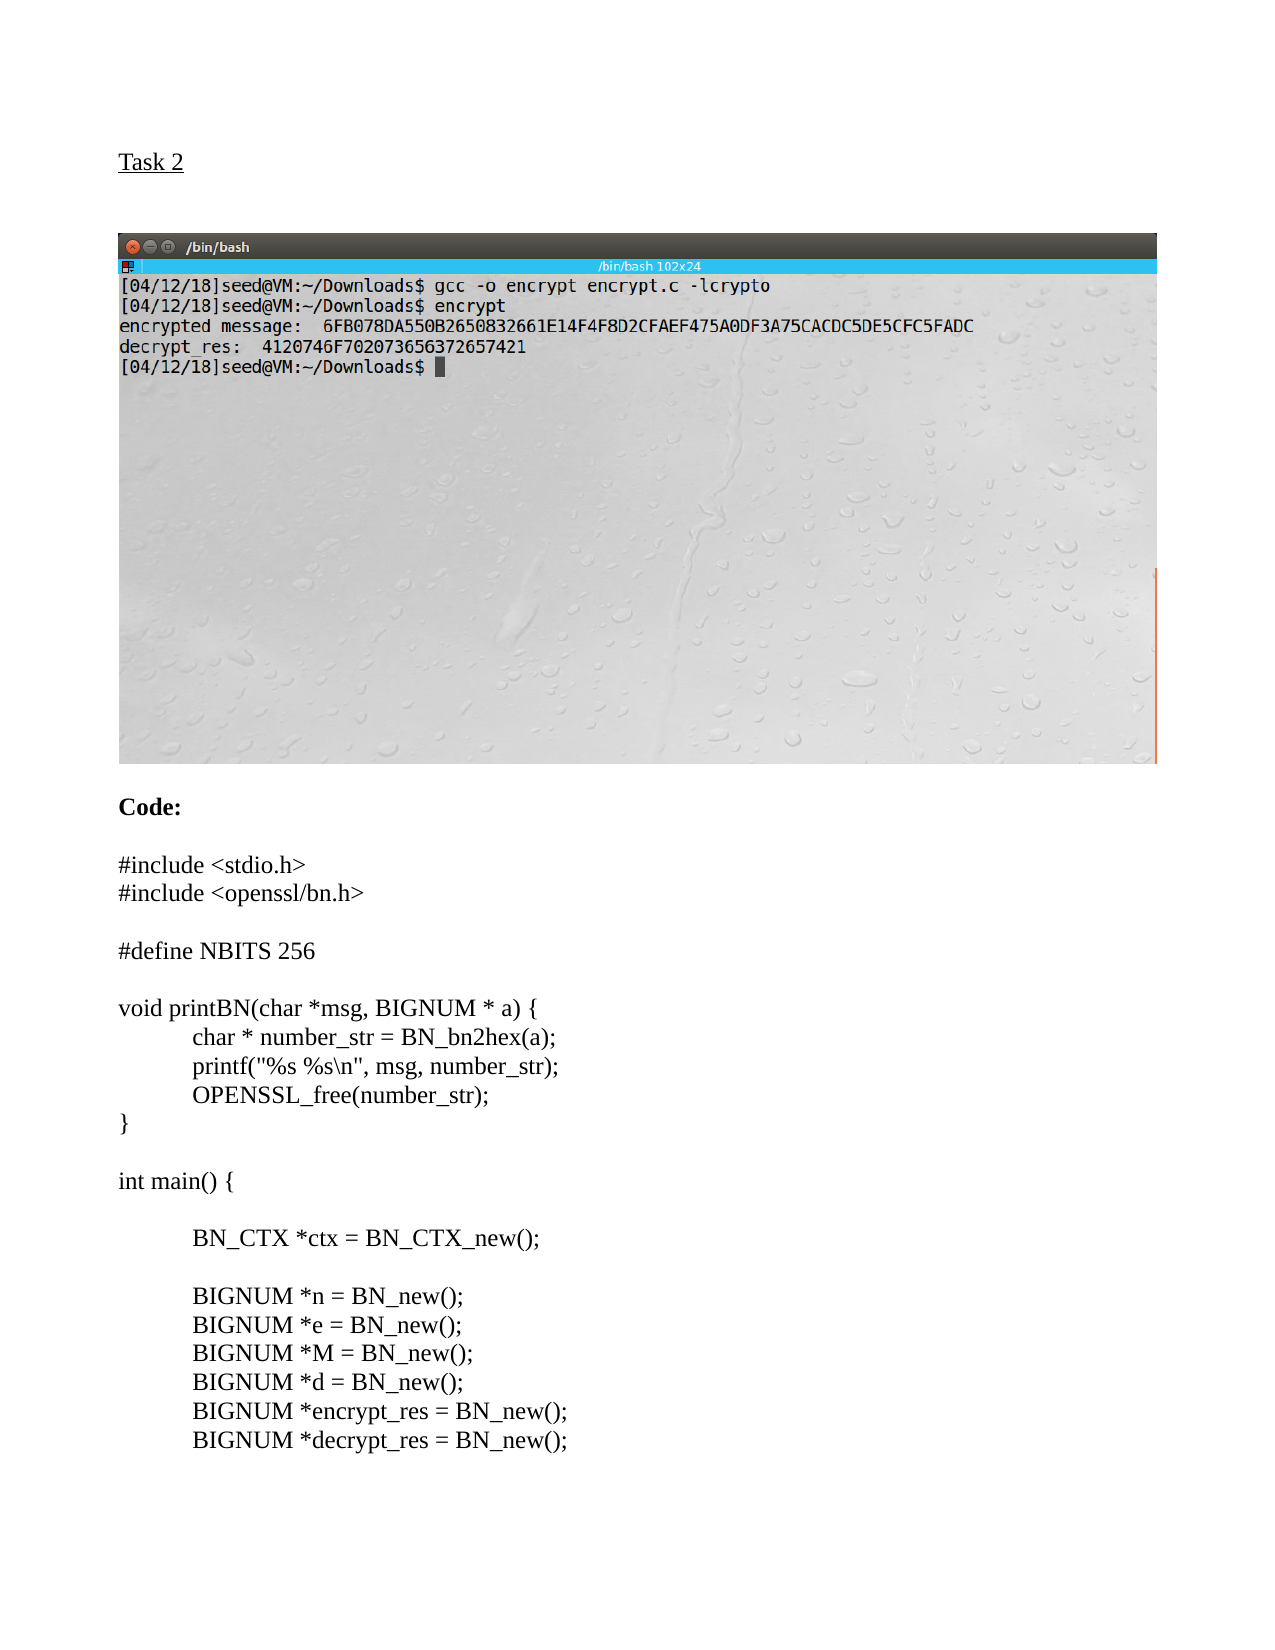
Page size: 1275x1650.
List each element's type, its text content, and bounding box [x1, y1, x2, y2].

text Code: [118, 792, 1157, 821]
text BIGNUM *e = BN_new(); [118, 1310, 1157, 1338]
text BIGNUM *n = BN_new(); [118, 1281, 1157, 1310]
text BIGNUM *d = BN_new(); [118, 1367, 1157, 1396]
text BIGNUM *M = BN_new(); [118, 1338, 1157, 1367]
text void printBN(char *msg, BIGNUM * a) { [118, 993, 1157, 1022]
text #include <stdio.h> [118, 850, 1157, 878]
text int main() { [118, 1166, 1157, 1195]
text } [118, 1108, 1157, 1137]
text #define NBITS 256 [118, 936, 1157, 965]
text Task 2 [118, 147, 1157, 176]
picture [118, 233, 1157, 764]
text char * number_str = BN_bn2hex(a); [118, 1022, 1157, 1051]
text BN_CTX *ctx = BN_CTX_new(); [118, 1223, 1157, 1252]
text OPENSSL_free(number_str); [118, 1080, 1157, 1108]
text printf("%s %s\n", msg, number_str); [118, 1051, 1157, 1080]
text #include <openssl/bn.h> [118, 878, 1157, 907]
text BIGNUM *encrypt_res = BN_new(); [118, 1396, 1157, 1425]
text BIGNUM *decrypt_res = BN_new(); [118, 1425, 1157, 1453]
